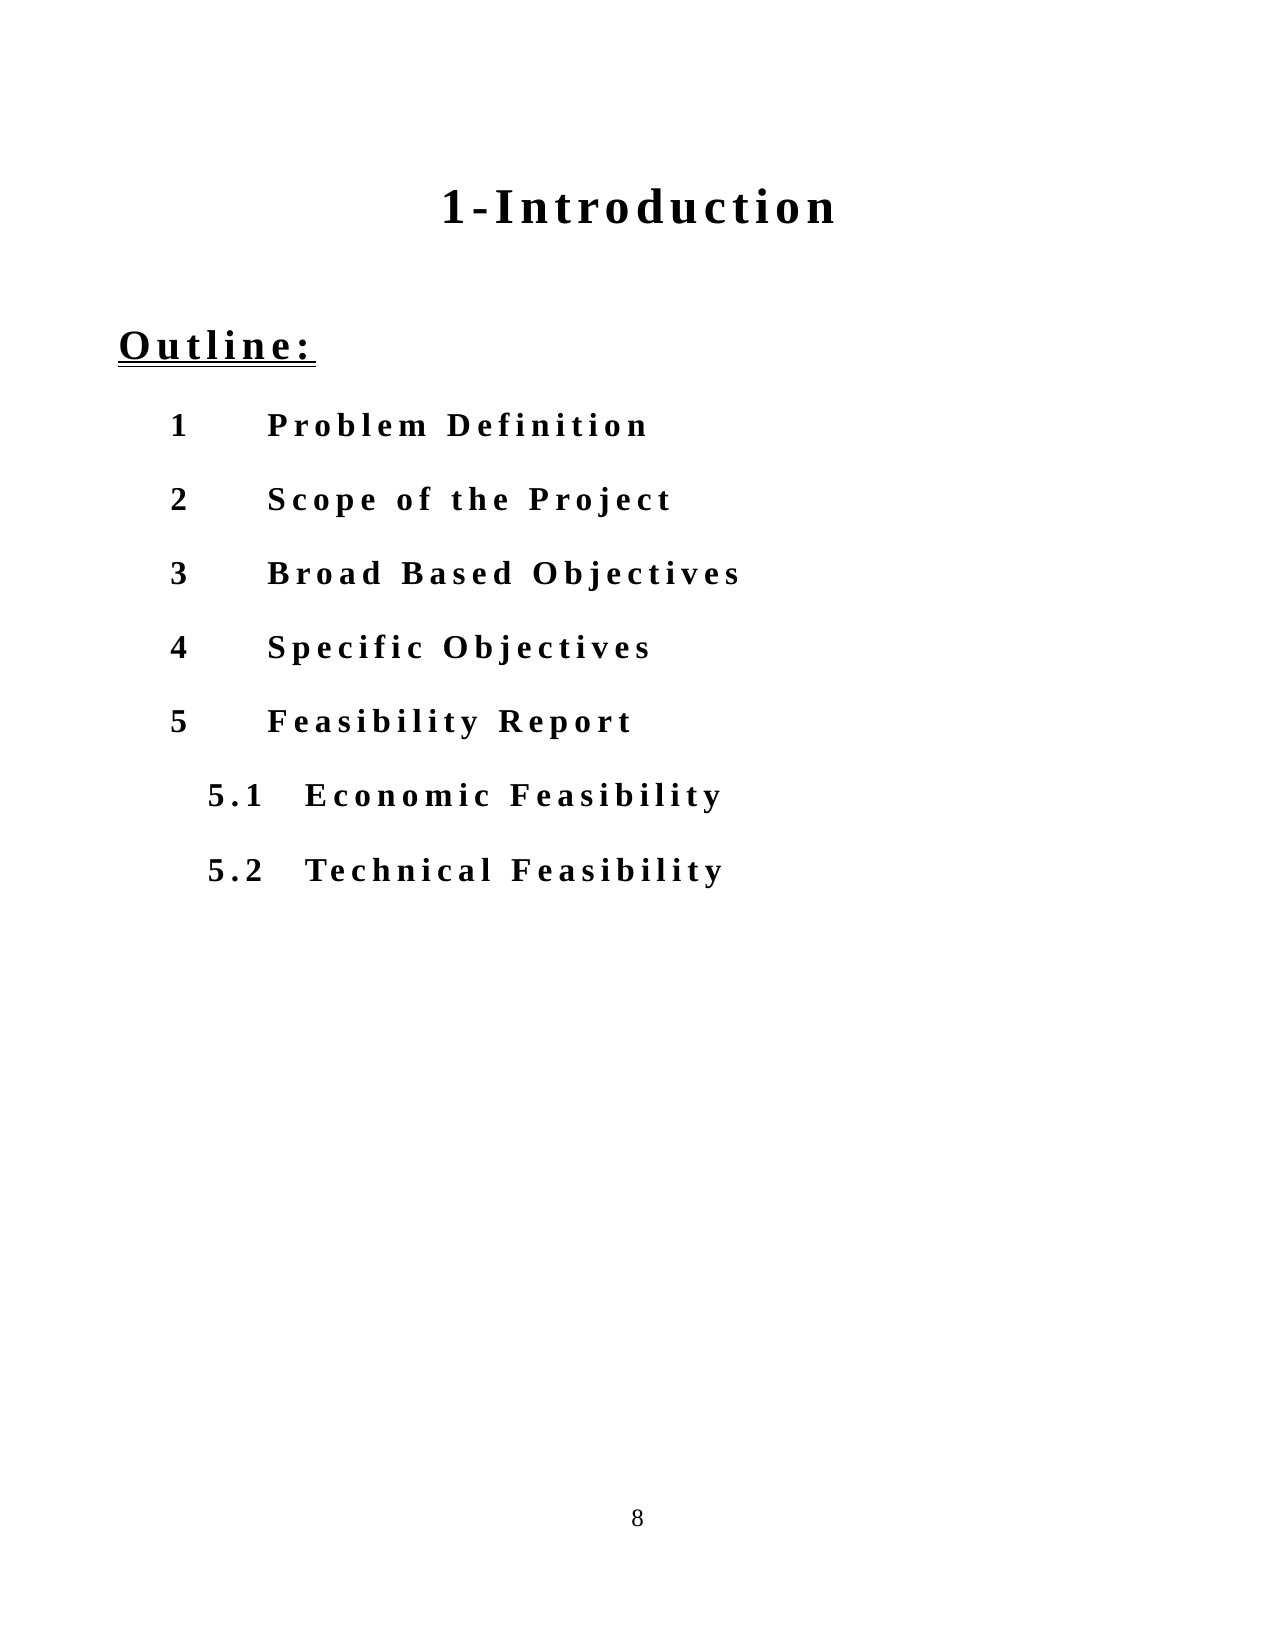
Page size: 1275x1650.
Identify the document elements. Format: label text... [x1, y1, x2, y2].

list Problem Definition [156, 405, 1157, 444]
text Outline: [118, 320, 1157, 368]
list Specific Objectives [156, 628, 1157, 666]
list Scope of the Project [156, 479, 1157, 518]
list Broad Based Objectives [156, 553, 1157, 592]
list Feasibility Report [156, 702, 1157, 740]
list Economic Feasibility [193, 776, 1157, 814]
subtitle 1-Introduction [118, 176, 1157, 234]
list Technical Feasibility [193, 850, 1157, 888]
